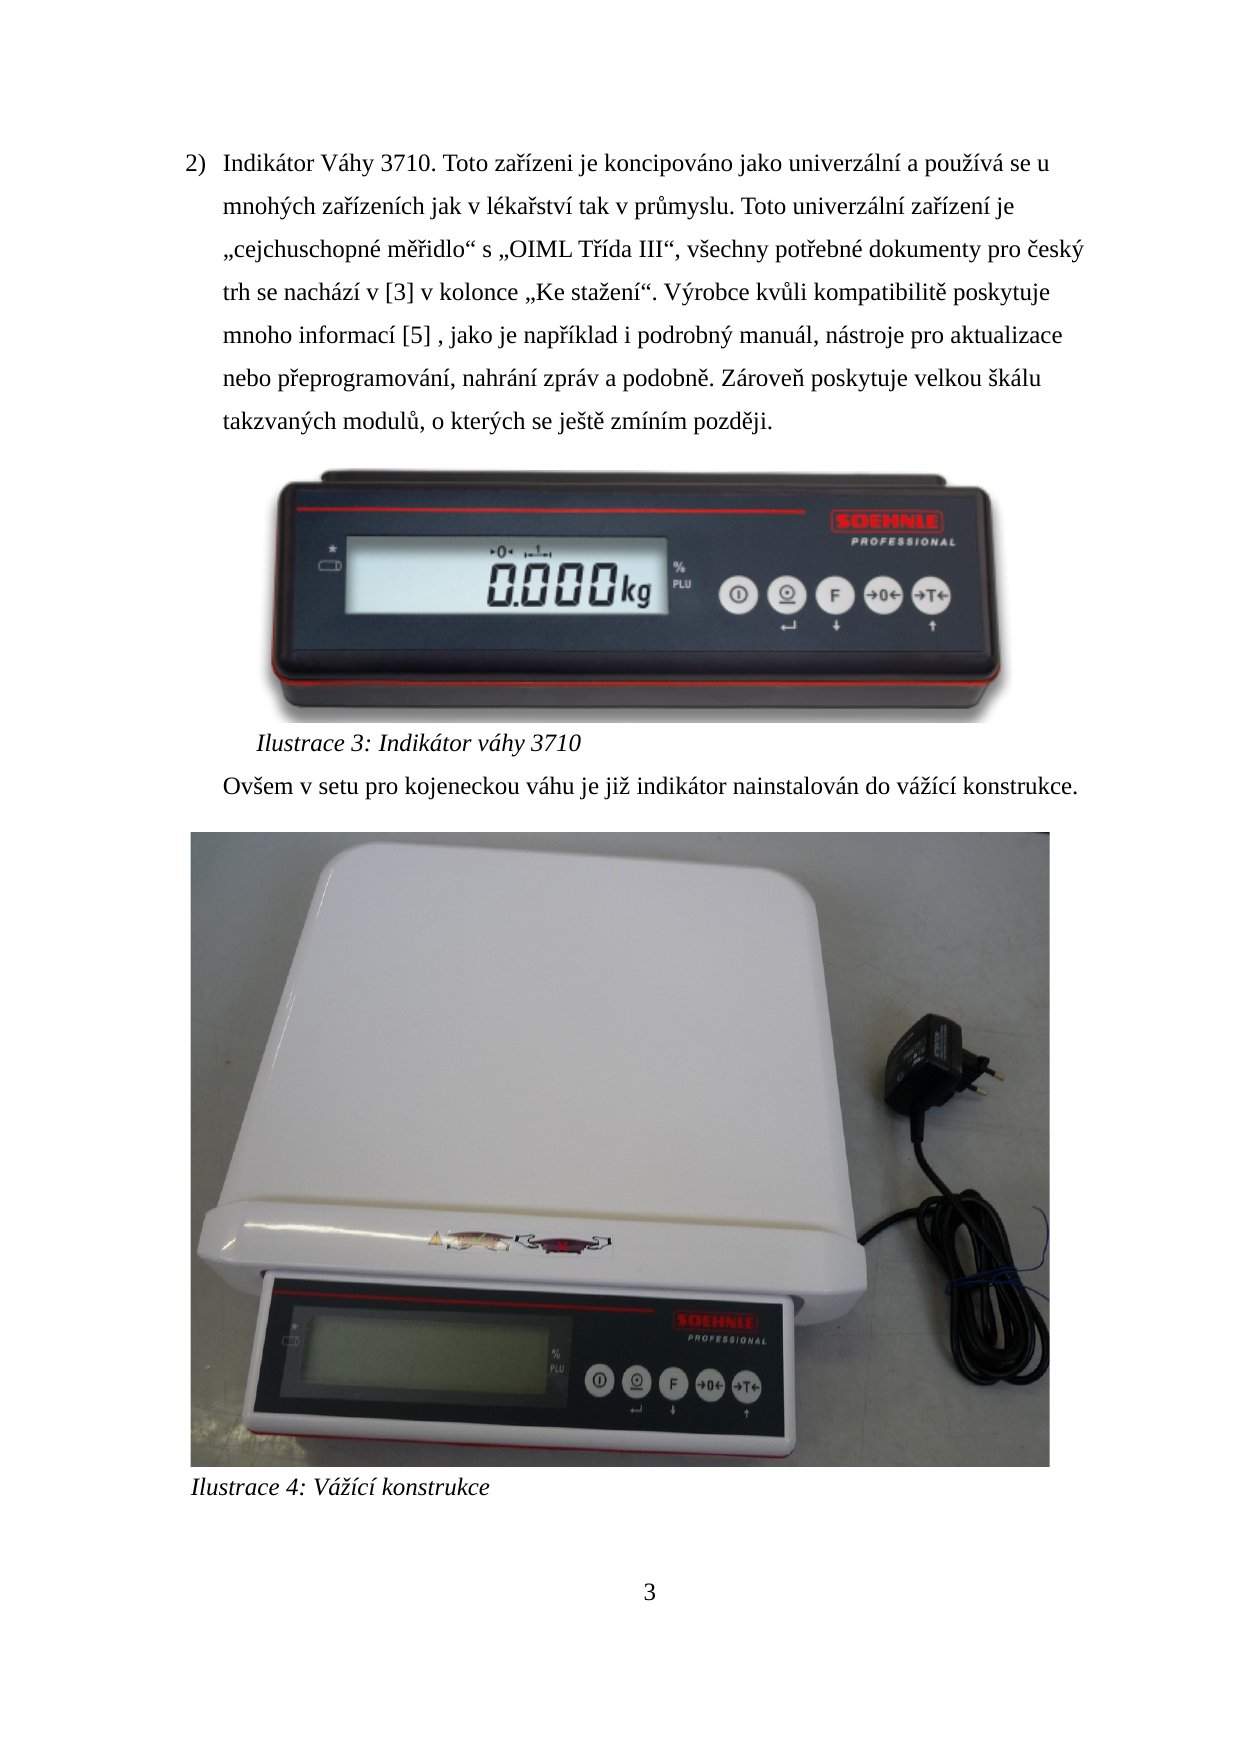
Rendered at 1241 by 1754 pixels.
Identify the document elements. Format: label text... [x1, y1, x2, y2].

list Ilustrace 4: Vážící konstrukce [191, 1467, 1050, 1501]
picture [190, 832, 1050, 1467]
list Ovšem v setu pro kojeneckou váhu je již indikátor nainstalován do vážící konstrukce. [185, 473, 1093, 800]
picture [256, 455, 1013, 723]
list Indikátor Váhy 3710. Toto zařízeni je koncipováno jako univerzální a používá se u mnohých zařízeních jak v lékařství tak v průmyslu. Toto univerzální zařízení je „cejchuschopné měřidlo“ s „OIML Třída III“, všechny potřebné dokumenty pro český trh se nachází v [3] v kolonce „Ke stažení“. Výrobce kvůli kompatibilitě poskytuje mnoho informací [5] , jako je například i podrobný manuál, nástroje pro aktualizace nebo přeprogramování, nahrání zpráv a podobně. Zároveň poskytuje velkou škálu takzvaných modulů, o kterých se ještě zmíním později. [185, 148, 1093, 435]
list [191, 820, 1050, 832]
list Ilustrace 3: Indikátor váhy 3710 [256, 723, 1012, 757]
